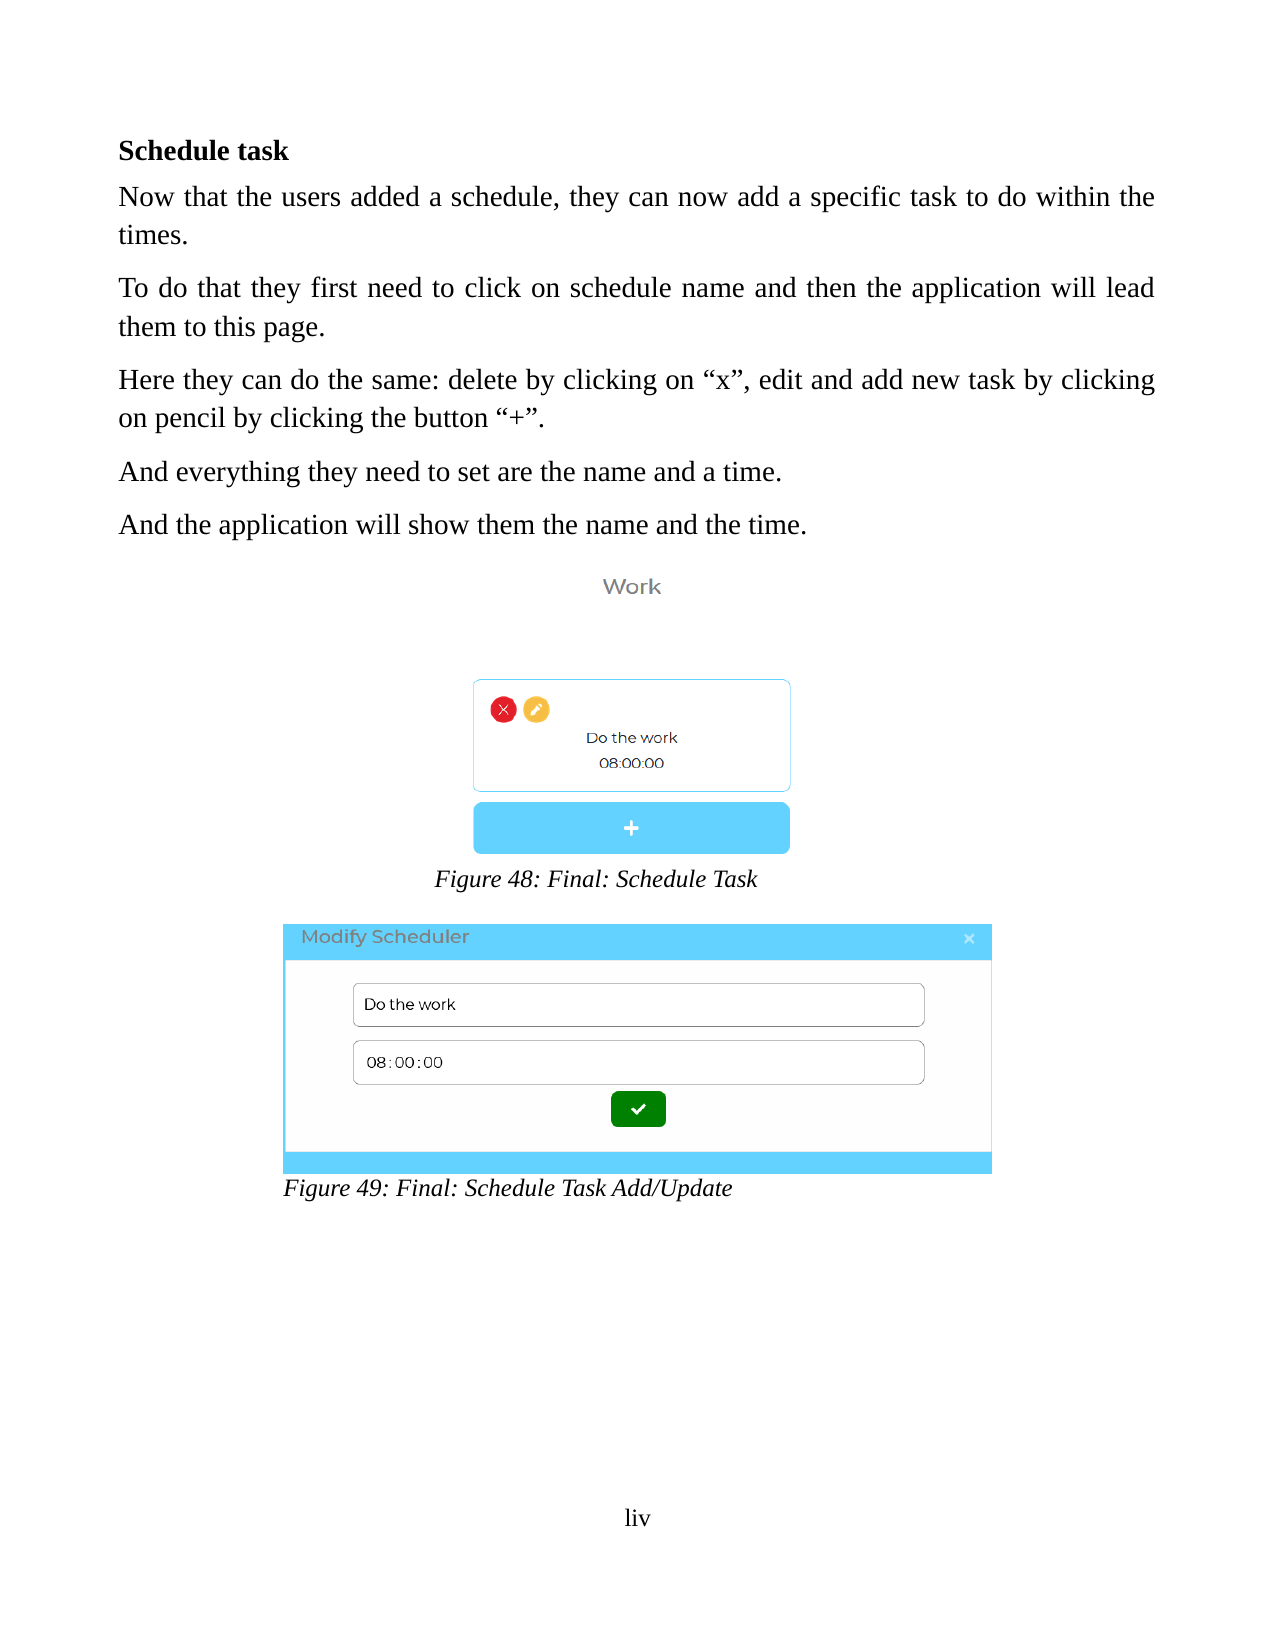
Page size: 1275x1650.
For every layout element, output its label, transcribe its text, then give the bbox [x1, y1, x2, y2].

picture [283, 924, 992, 1174]
subtitle Schedule task [118, 133, 1157, 166]
text And everything they need to set are the name and a time. [118, 454, 1157, 487]
text Here they can do the same: delete by clicking on “x”, edit and add new task by clicking on pencil by clicking the button “+”. [118, 362, 1157, 434]
text Now that the users added a schedule, they can now add a specific task to do within the times. [118, 179, 1157, 251]
text To do that they first need to click on schedule name and then the application will lead them to this page. [118, 270, 1157, 342]
text Figure 48: Final: Schedule Task [434, 865, 841, 893]
picture [434, 567, 841, 865]
text And the application will show them the name and the time. [118, 507, 1157, 540]
text Figure 49: Final: Schedule Task Add/Update [283, 1174, 992, 1202]
